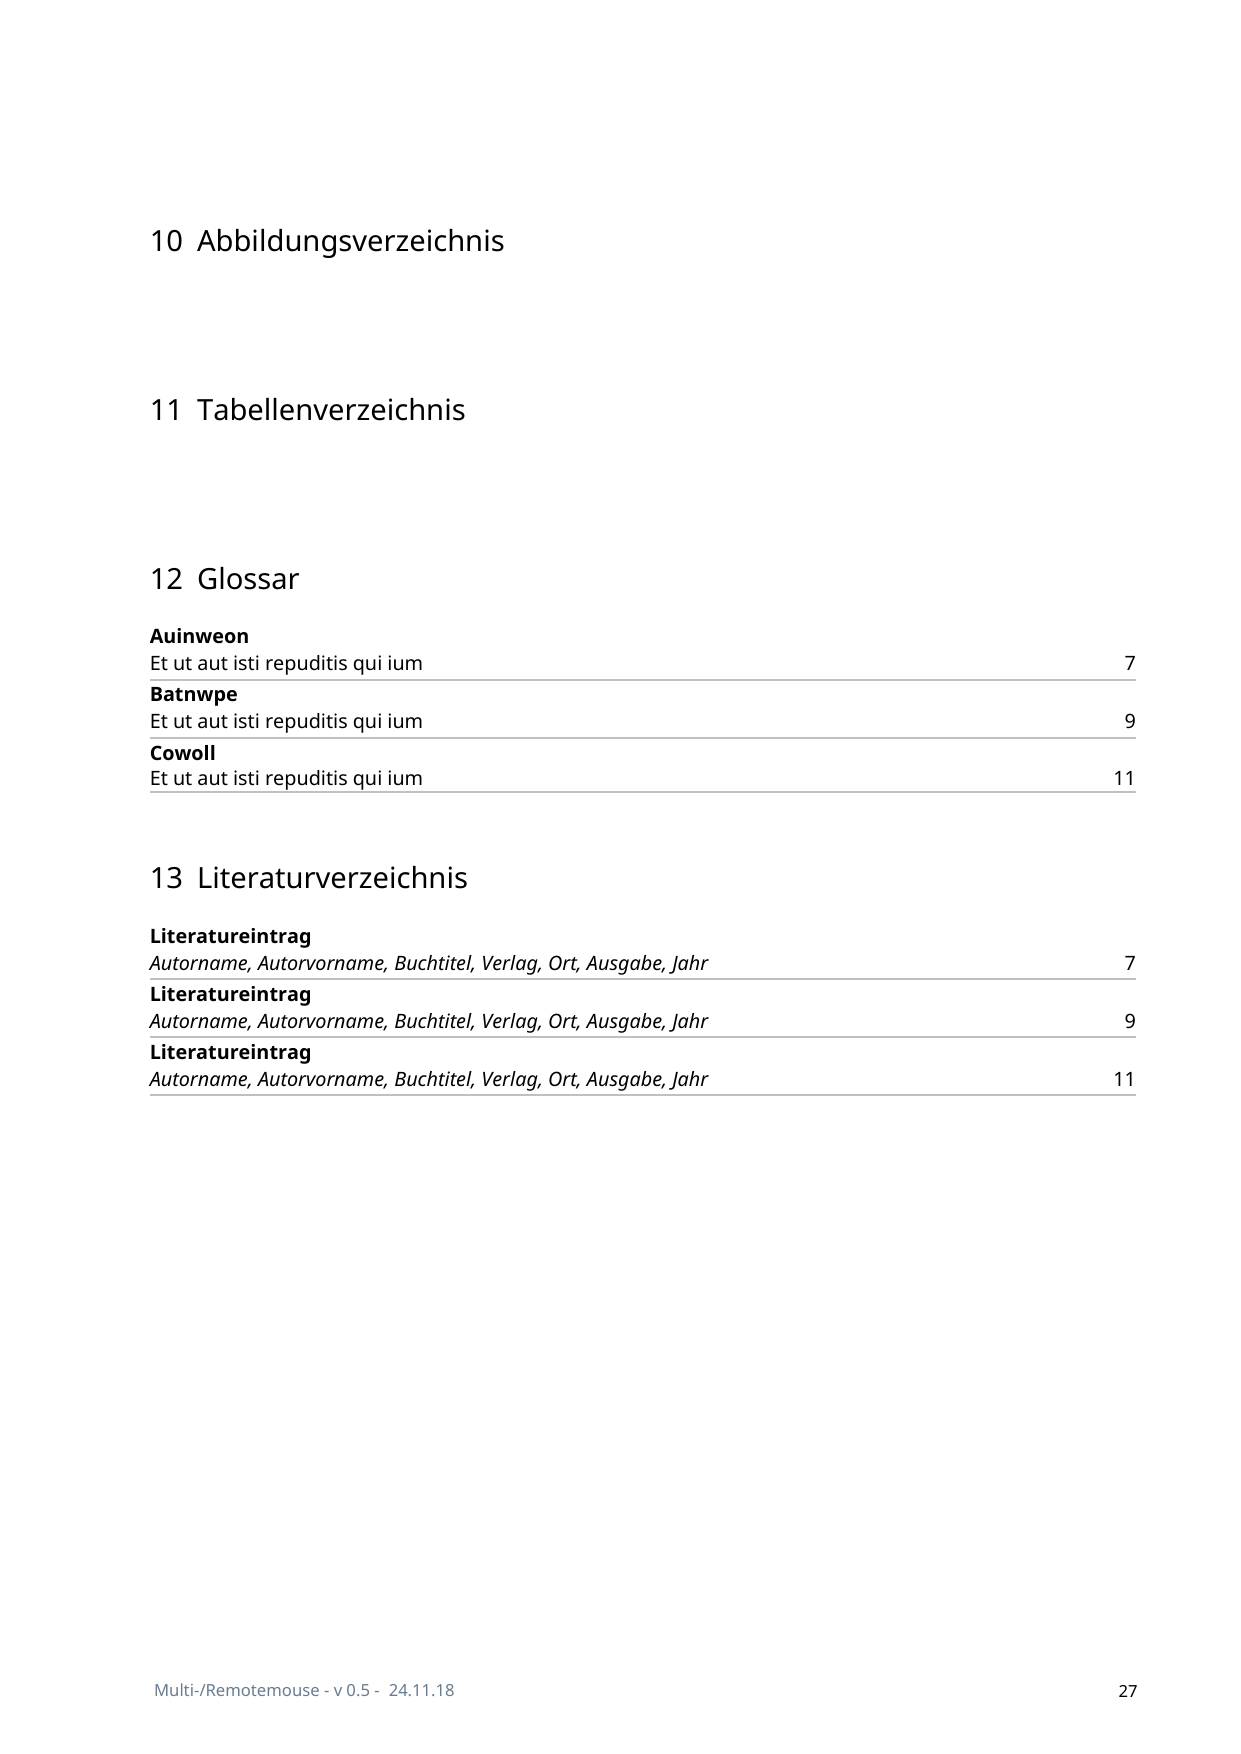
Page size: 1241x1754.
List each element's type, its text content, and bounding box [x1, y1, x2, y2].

subtitle Tabellenverzeichnis [149, 389, 1136, 429]
subtitle Abbildungsverzeichnis [149, 221, 1136, 260]
subtitle Glossar [149, 558, 1136, 598]
text Literatureintrag [149, 922, 1136, 949]
text Et ut aut isti repuditis qui ium 7 [149, 649, 1136, 681]
text Literatureintrag [149, 1038, 1136, 1065]
text Autorname, Autorvorname, Buchtitel, Verlag, Ort, Ausgabe, Jahr 11 [149, 1065, 1136, 1096]
text Literatureintrag [149, 980, 1136, 1007]
text Cowoll [149, 739, 1136, 766]
text Et ut aut isti repuditis qui ium 9 [149, 708, 1136, 739]
text Auinweon [149, 623, 1136, 649]
text Et ut aut isti repuditis qui ium 11 [149, 766, 1136, 793]
text Batnwpe [149, 681, 1136, 708]
text Autorname, Autorvorname, Buchtitel, Verlag, Ort, Ausgabe, Jahr 7 [149, 949, 1136, 980]
text Autorname, Autorvorname, Buchtitel, Verlag, Ort, Ausgabe, Jahr 9 [149, 1007, 1136, 1038]
subtitle Literaturverzeichnis [149, 857, 1136, 897]
